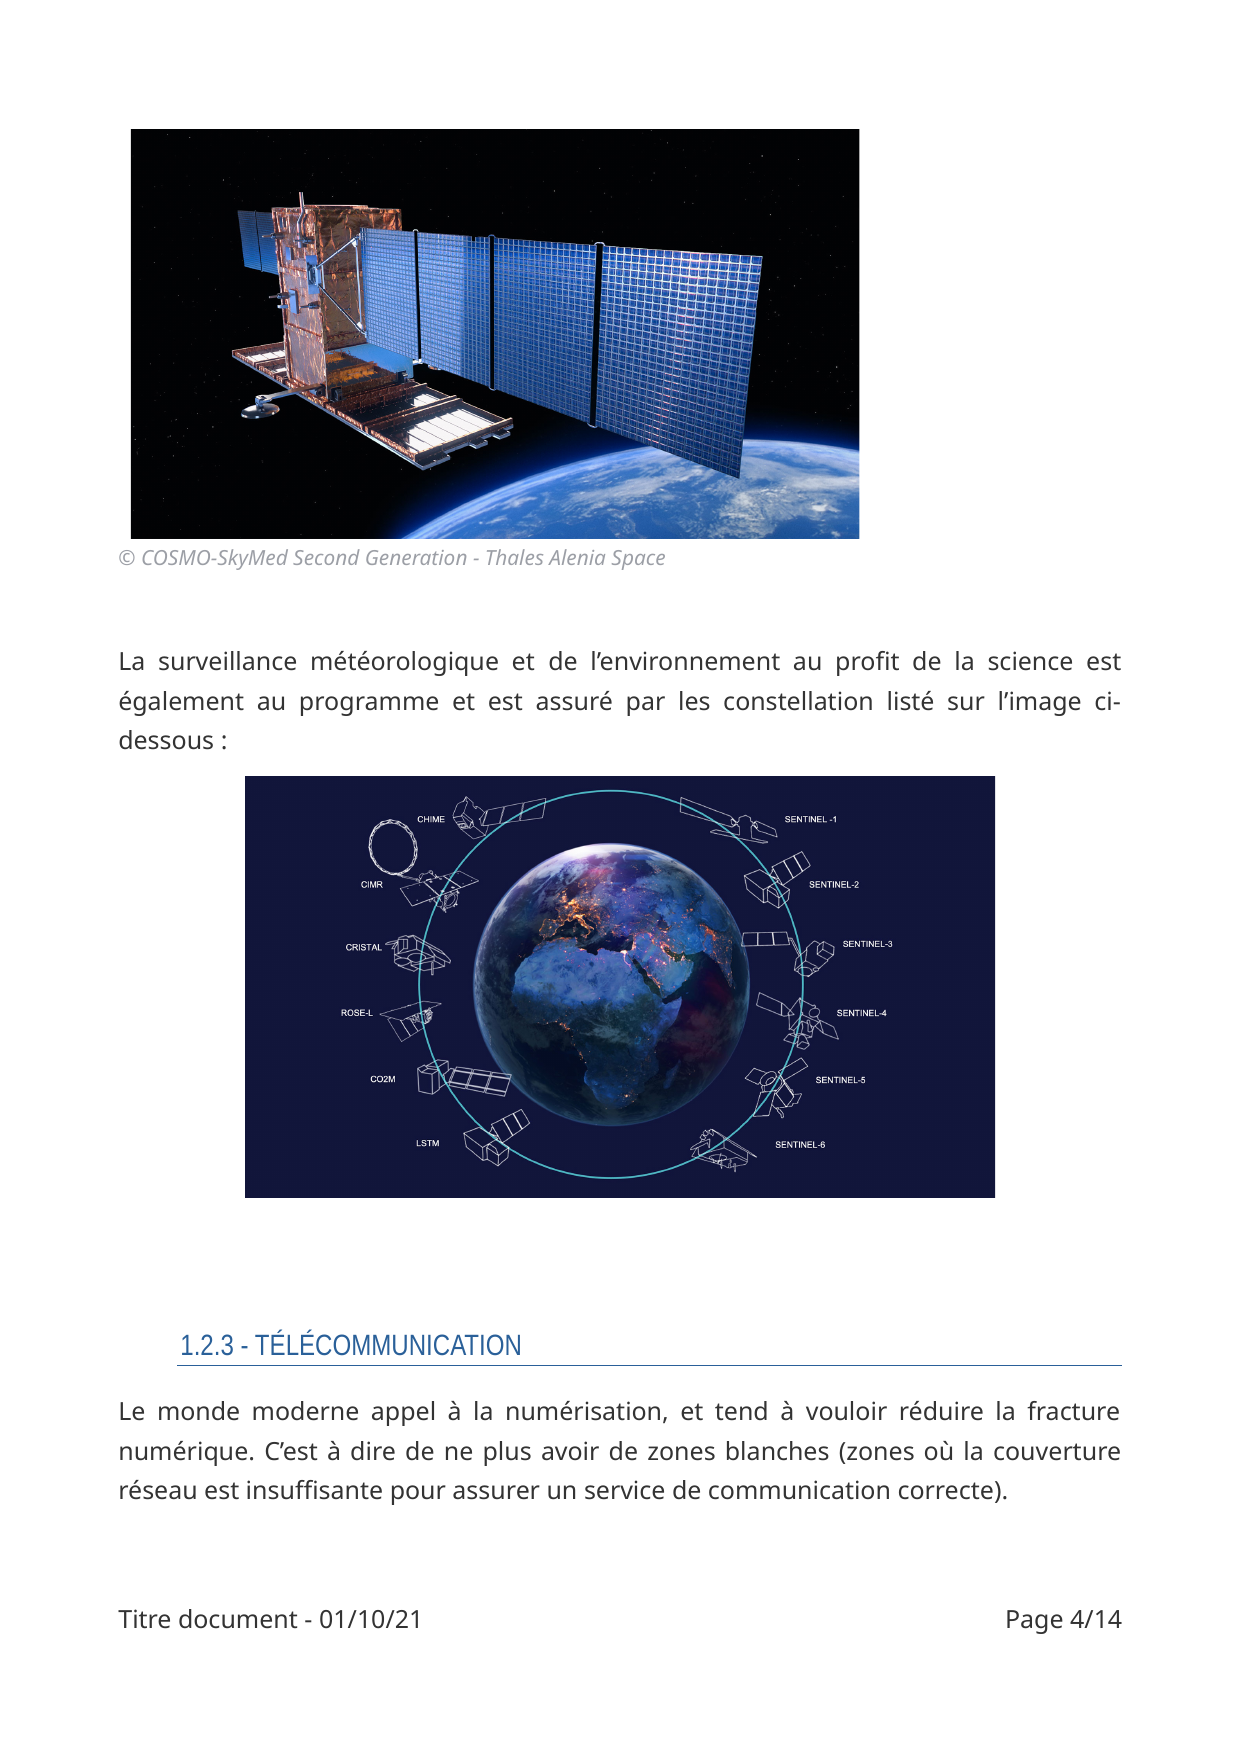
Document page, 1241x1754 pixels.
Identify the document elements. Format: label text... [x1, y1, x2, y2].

picture [245, 776, 995, 1198]
text © COSMO-SkyMed Second Generation - Thales Alenia Space [118, 118, 1122, 571]
text La surveillance météorologique et de l’environnement au profit de la science est également au programme et est assuré par les constellation listé sur l’image ci-dessous : [118, 644, 1122, 756]
picture [130, 129, 860, 539]
text Le monde moderne appel à la numérisation, et tend à vouloir réduire la fracture numérique. C’est à dire de ne plus avoir de zones blanches (zones où la couverture réseau est insuffisante pour assurer un service de communication correcte). [118, 1394, 1122, 1506]
subtitle 1.2.3 - Télécommunication [177, 1325, 1122, 1365]
